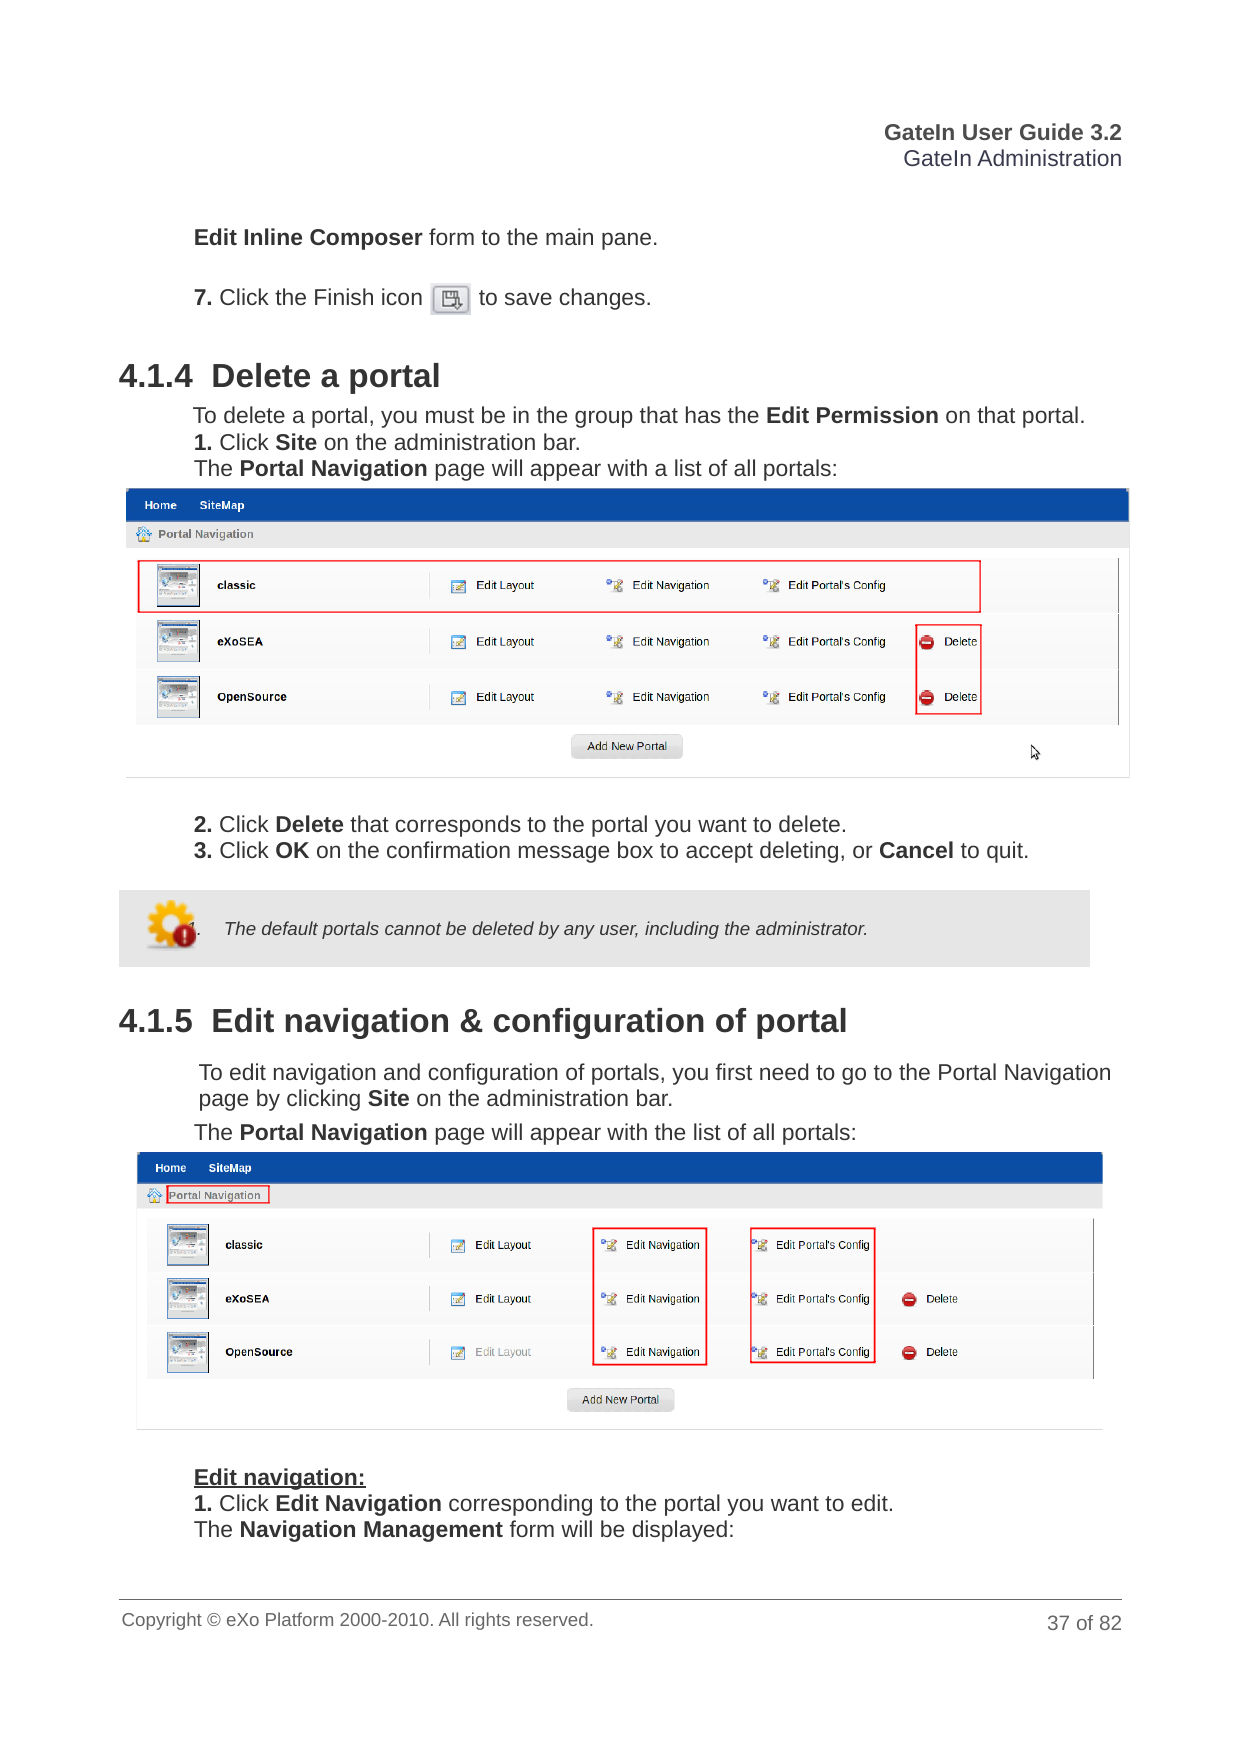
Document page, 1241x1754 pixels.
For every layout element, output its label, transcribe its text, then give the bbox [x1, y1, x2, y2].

list The Portal Navigation page will appear with a list of all portals: [156, 455, 1122, 481]
text To delete a portal, you must be in the group that has the Edit Permission on that portal. [192, 402, 1122, 429]
subtitle Delete a portal [118, 356, 1122, 395]
table_header The default portals cannot be deleted by any user, including the administrator. [217, 890, 1090, 967]
subtitle Edit navigation & configuration of portal [118, 1001, 1122, 1039]
list Edit Inline Composer form to the main pane. [156, 223, 1122, 250]
list The Portal Navigation page will appear with the list of all portals: [156, 1119, 1122, 1145]
list To edit navigation and configuration of portals, you first need to go to the Portal Navigation page by clicking Site on the administration bar. [161, 1058, 1122, 1111]
list 7. Click the Finish iconto save changes. [156, 276, 1122, 322]
picture [430, 283, 471, 315]
table_header [119, 890, 217, 967]
picture [126, 488, 1130, 778]
list 3. Click OK on the confirmation message box to accept deleting, or Cancel to quit. [156, 837, 1122, 864]
list The Navigation Management form will be displayed: [156, 1516, 1122, 1543]
list 1. Click Site on the administration bar. [156, 429, 1122, 455]
list 2. Click Delete that corresponds to the portal you want to delete. [156, 811, 1122, 837]
picture [146, 900, 197, 951]
list 1. Click Edit Navigation corresponding to the portal you want to edit. [156, 1490, 1122, 1516]
list Edit navigation: [156, 1464, 1122, 1490]
picture [136, 1152, 1103, 1430]
